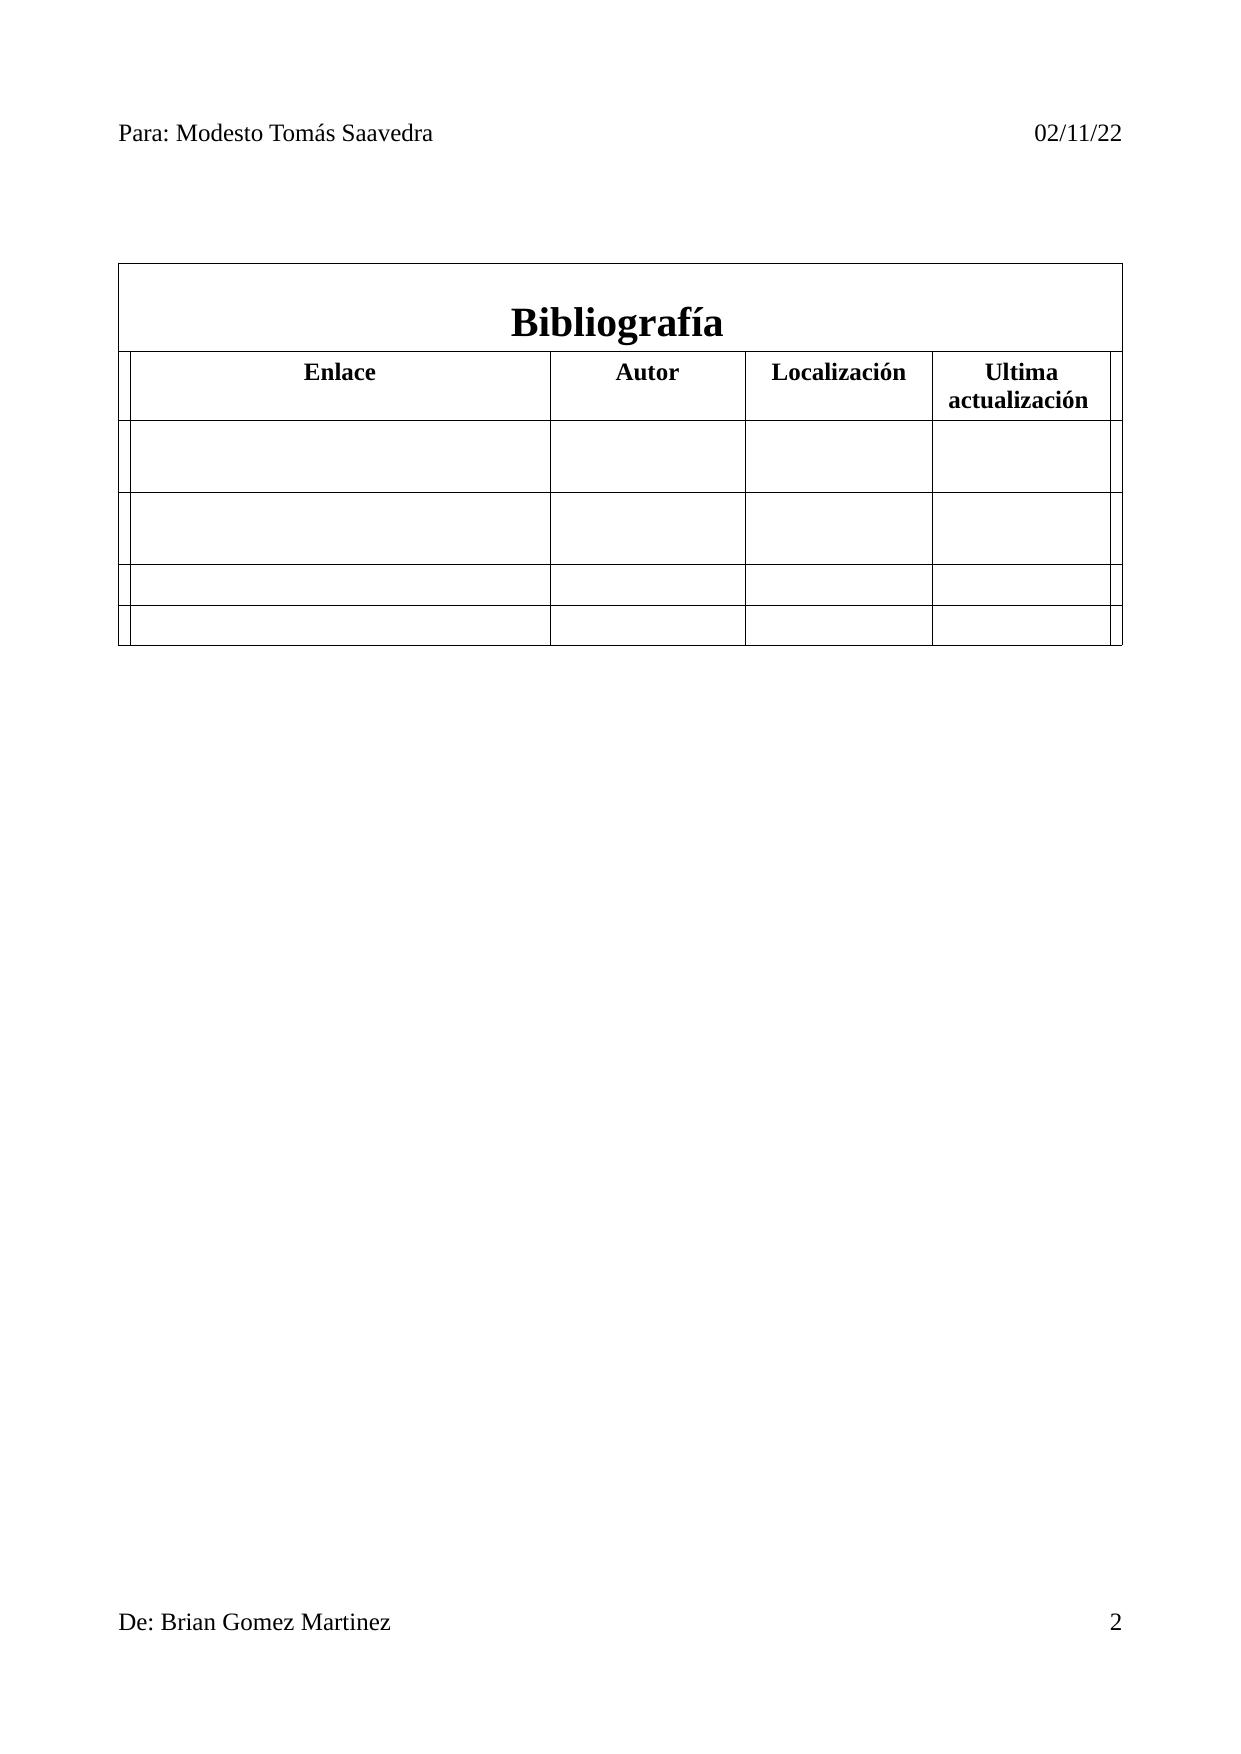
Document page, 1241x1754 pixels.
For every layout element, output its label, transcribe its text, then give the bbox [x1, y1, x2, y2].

table_cell [746, 493, 932, 564]
table_cell Enlace [131, 352, 550, 420]
table_cell [933, 421, 1110, 492]
table_cell [131, 493, 550, 564]
table_cell [933, 565, 1110, 604]
table_cell [131, 421, 550, 492]
table_cell [551, 565, 745, 604]
table_header Bibliografía [119, 264, 1122, 351]
table_cell [119, 606, 130, 645]
table_cell [933, 493, 1110, 564]
table_cell [551, 606, 745, 645]
table_cell [1111, 565, 1122, 604]
table_cell Autor [551, 352, 745, 420]
table_cell [119, 421, 130, 492]
table_cell [746, 421, 932, 492]
table_cell [1111, 352, 1122, 420]
table_cell Localización [746, 352, 932, 420]
table_cell [131, 565, 550, 604]
table_cell [551, 493, 745, 564]
table_cell [1111, 421, 1122, 492]
table_cell [551, 421, 745, 492]
table_cell [1111, 493, 1122, 564]
table_cell [119, 352, 130, 420]
table_cell [933, 606, 1110, 645]
table_cell [131, 606, 550, 645]
table_cell [119, 565, 130, 604]
table_cell [746, 606, 932, 645]
table_cell [119, 493, 130, 564]
table_cell [1111, 606, 1122, 645]
table_cell [746, 565, 932, 604]
table_cell Ultima actualización [933, 352, 1110, 420]
